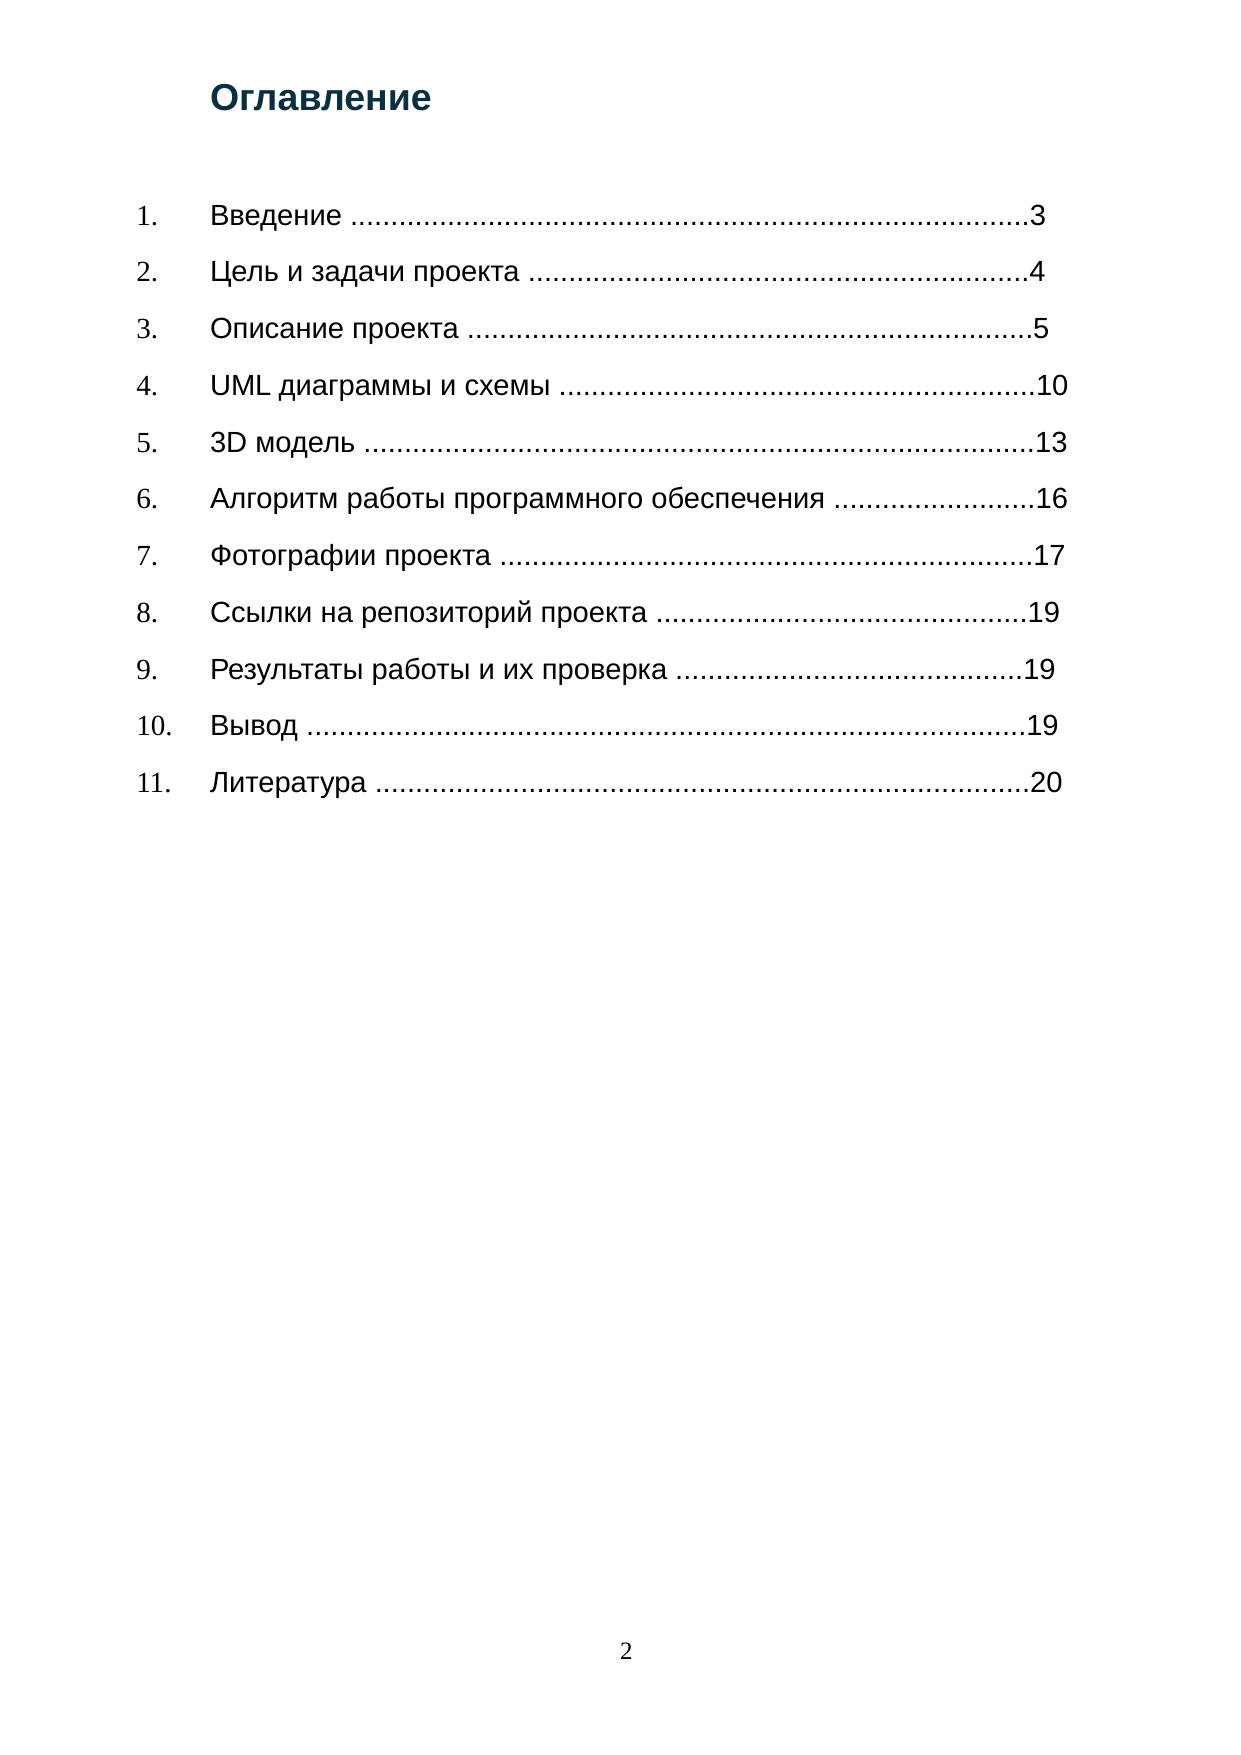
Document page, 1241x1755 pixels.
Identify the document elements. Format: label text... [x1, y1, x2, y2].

list UML диаграммы и схемы ...........................................................10 [136, 368, 1122, 401]
list Алгоритм работы программного обеспечения .........................16 [136, 481, 1122, 515]
list Введение ....................................................................................3 [136, 197, 1122, 231]
list Вывод .........................................................................................19 [136, 708, 1122, 742]
list Описание проекта ......................................................................5 [136, 311, 1122, 345]
list Результаты работы и их проверка ...........................................19 [136, 652, 1122, 685]
list Фотографии проекта ..................................................................17 [136, 538, 1122, 572]
list Цель и задачи проекта ..............................................................4 [136, 254, 1122, 288]
list Ссылки на репозиторий проекта ..............................................19 [136, 595, 1122, 628]
list 3D модель ...................................................................................13 [136, 424, 1122, 458]
text Оглавление [210, 75, 871, 118]
list Литература .................................................................................20 [136, 765, 1122, 799]
